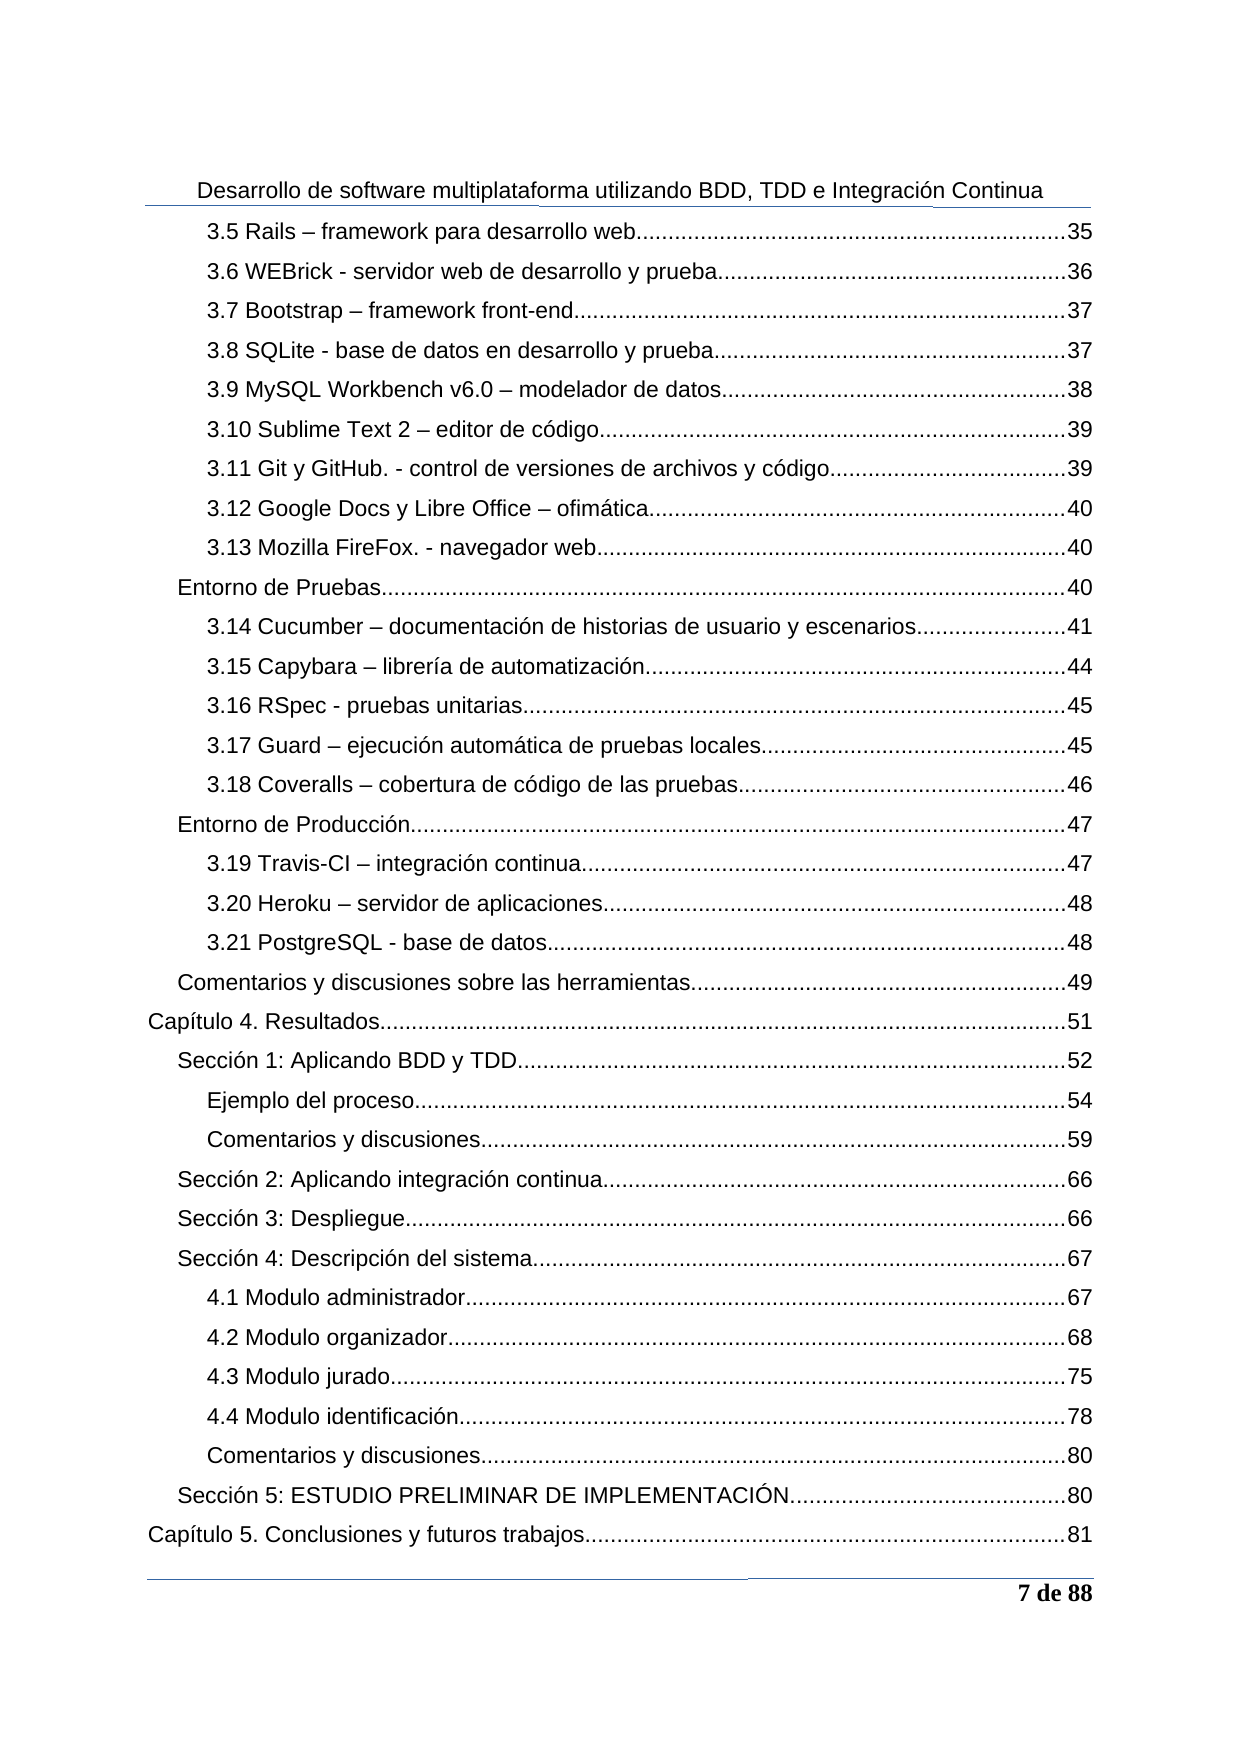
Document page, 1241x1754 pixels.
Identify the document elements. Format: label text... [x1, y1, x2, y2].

text Sección 5: ESTUDIO PRELIMINAR DE IMPLEMENTACIÓN. 80 [177, 1482, 1093, 1508]
text 3.18 Coveralls – cobertura de código de las pruebas. 46 [207, 771, 1093, 797]
text Sección 4: Descripción del sistema. 67 [177, 1245, 1093, 1271]
text Sección 2: Aplicando integración continua. 66 [177, 1166, 1093, 1192]
text Ejemplo del proceso. 54 [207, 1087, 1093, 1113]
text Capítulo 5. Conclusiones y futuros trabajos 81 [148, 1521, 1093, 1547]
text 3.8 SQLite - base de datos en desarrollo y prueba. 37 [207, 337, 1093, 363]
text 4.3 Modulo jurado. 75 [207, 1363, 1093, 1389]
text Entorno de Producción 47 [177, 811, 1093, 837]
text 4.1 Modulo administrador. 67 [207, 1284, 1093, 1311]
text 3.14 Cucumber – documentación de historias de usuario y escenarios. 41 [207, 613, 1093, 639]
text 3.21 PostgreSQL - base de datos. 48 [207, 929, 1093, 955]
text 3.9 MySQL Workbench v6.0 – modelador de datos. 38 [207, 376, 1093, 403]
text 3.19 Travis-CI – integración continua. 47 [207, 850, 1093, 876]
text Sección 3: Despliegue. 66 [177, 1205, 1093, 1232]
text 3.11 Git y GitHub. - control de versiones de archivos y código. 39 [207, 455, 1093, 482]
text Comentarios y discusiones sobre las herramientas. 49 [177, 968, 1093, 995]
text 3.6 WEBrick - servidor web de desarrollo y prueba. 36 [207, 258, 1093, 284]
text 3.20 Heroku – servidor de aplicaciones. 48 [207, 889, 1093, 916]
text Sección 1: Aplicando BDD y TDD. 52 [177, 1047, 1093, 1074]
text 3.17 Guard – ejecución automática de pruebas locales. 45 [207, 732, 1093, 758]
text 3.12 Google Docs y Libre Office – ofimática. 40 [207, 495, 1093, 521]
text 3.10 Sublime Text 2 – editor de código. 39 [207, 416, 1093, 442]
text Entorno de Pruebas 40 [177, 574, 1093, 600]
text 4.2 Modulo organizador. 68 [207, 1324, 1093, 1350]
text 4.4 Modulo identificación. 78 [207, 1403, 1093, 1429]
text Comentarios y discusiones. 80 [207, 1442, 1093, 1468]
text Capítulo 4. Resultados 51 [148, 1008, 1093, 1034]
text 3.13 Mozilla FireFox. - navegador web. 40 [207, 534, 1093, 561]
text 3.7 Bootstrap – framework front-end. 37 [207, 297, 1093, 324]
text 3.5 Rails – framework para desarrollo web. 35 [207, 218, 1093, 245]
text Comentarios y discusiones. 59 [207, 1126, 1093, 1153]
text 3.15 Capybara – librería de automatización. 44 [207, 653, 1093, 679]
text 3.16 RSpec - pruebas unitarias. 45 [207, 692, 1093, 718]
